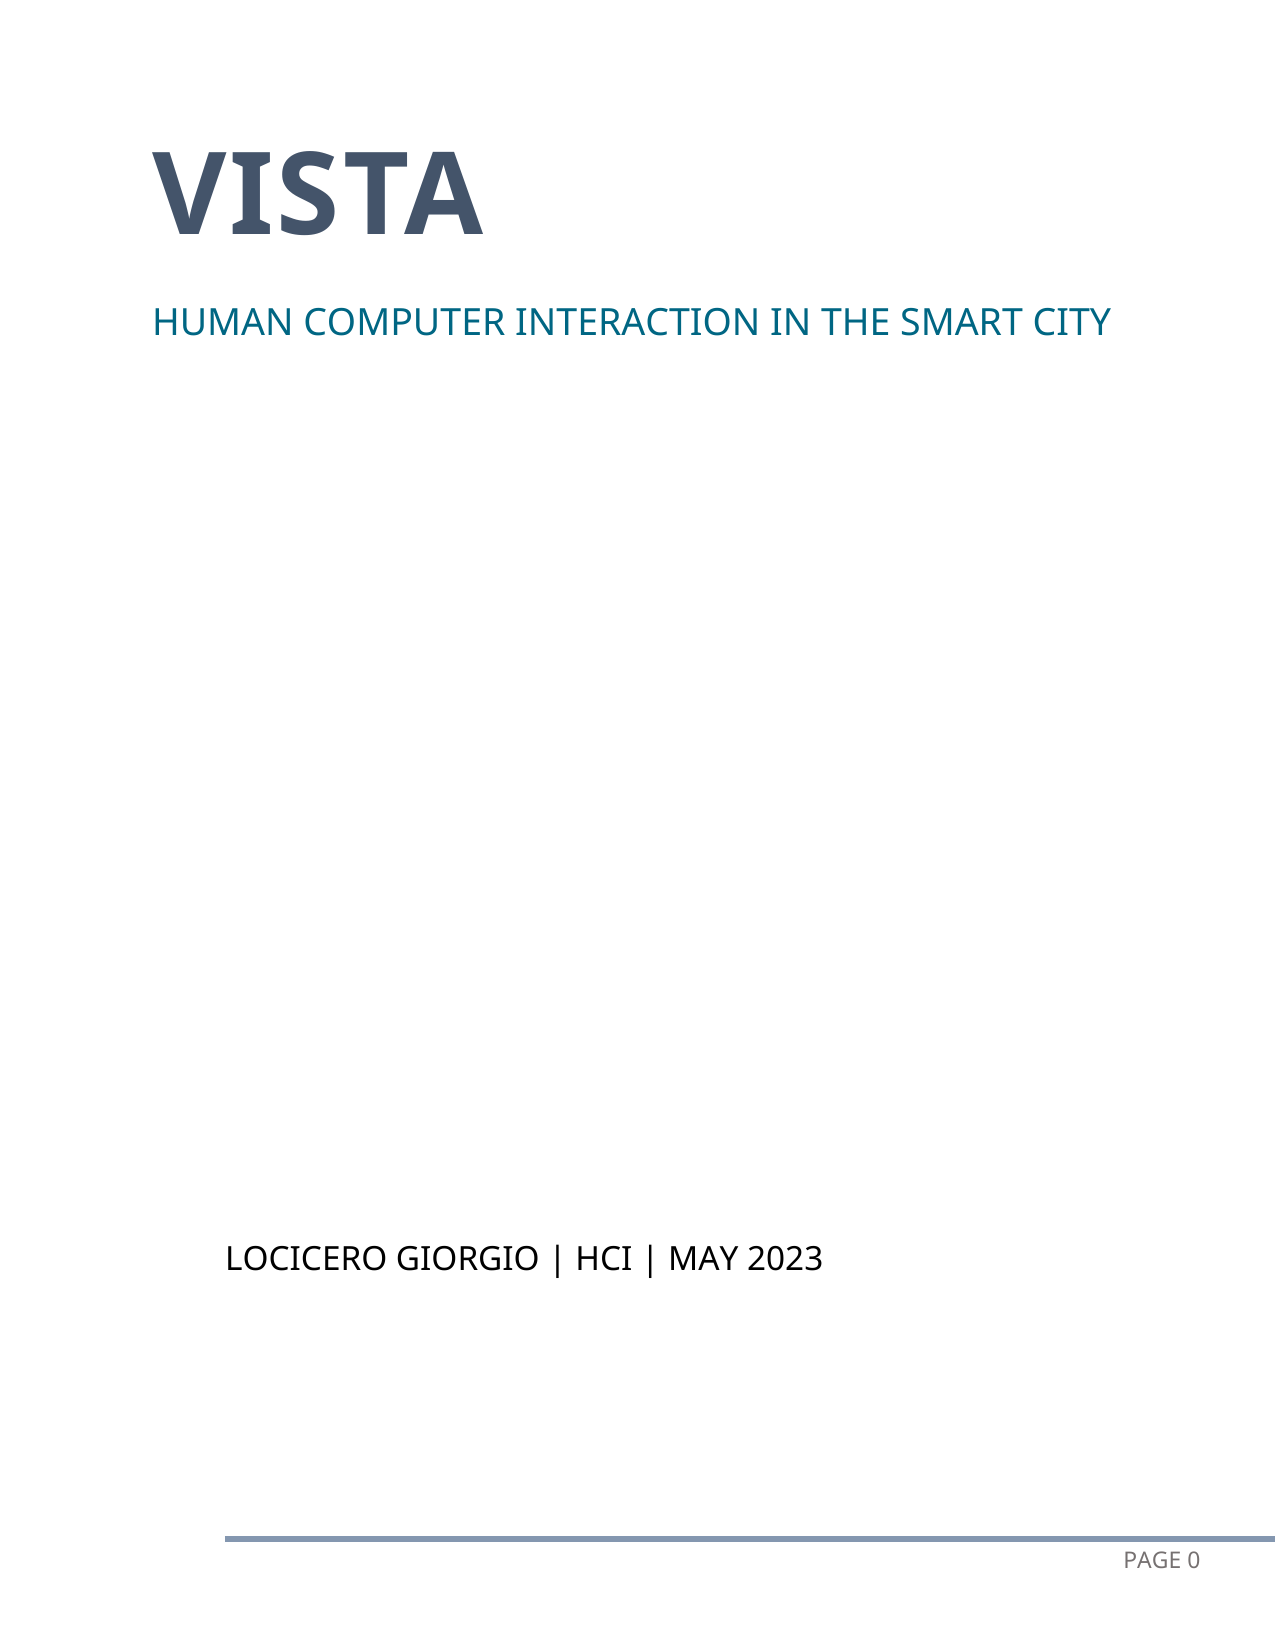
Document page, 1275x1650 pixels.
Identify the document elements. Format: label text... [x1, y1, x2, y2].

table_cell Human computer interaction in the smart city [75, 264, 1200, 354]
table_cell [75, 354, 1200, 1197]
table_header VISTA [75, 134, 1200, 263]
table_cell Locicero giorgio | HCI | MAY 2023 [75, 1197, 1200, 1284]
